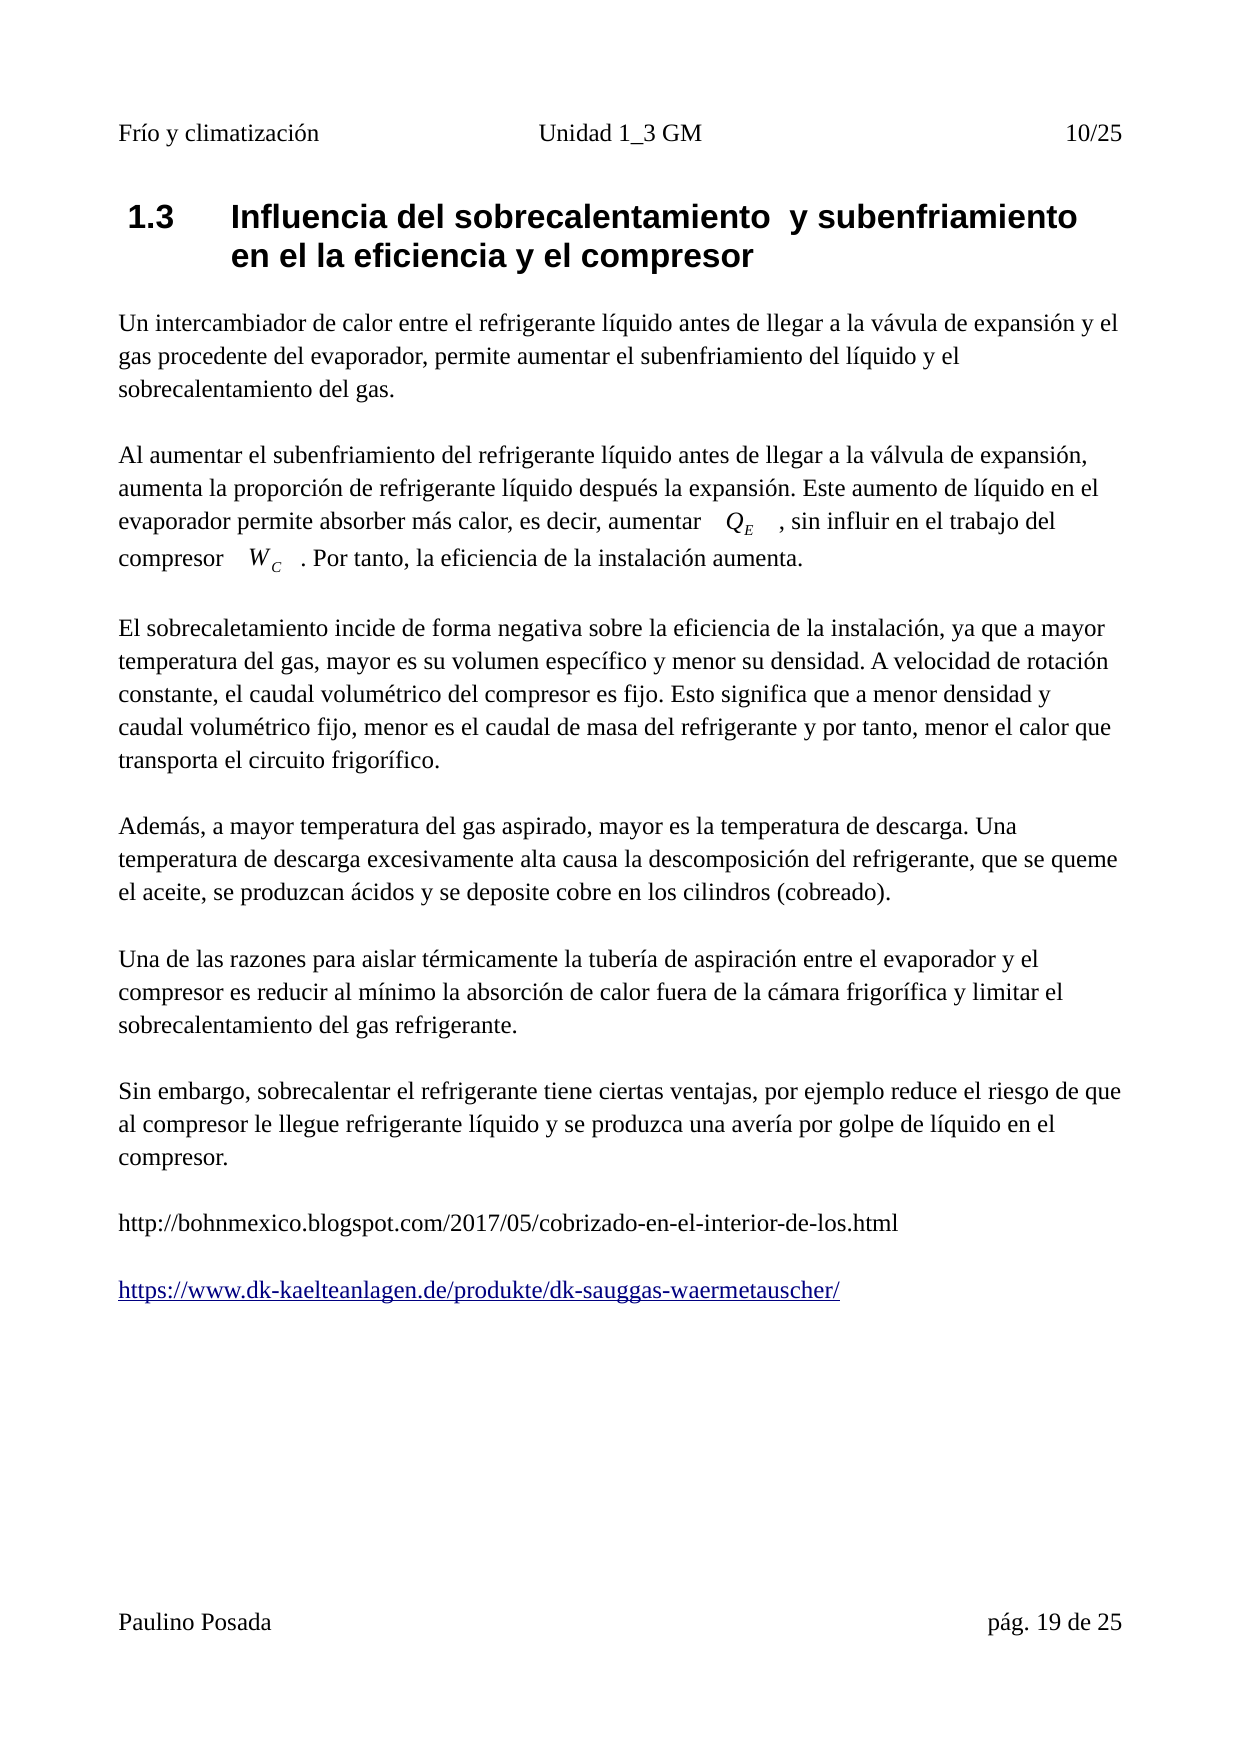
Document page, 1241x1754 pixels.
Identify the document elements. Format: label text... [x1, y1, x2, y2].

text Al aumentar el subenfriamiento del refrigerante líquido antes de llegar a la válvula de expansión, aumenta la proporción de refrigerante líquido después la expansión. Este aumento de líquido en el evaporador permite absorber más calor, es decir, aumentar , sin influir en el trabajo del compresor . Por tanto, la eficiencia de la instalación aumenta. [118, 440, 1122, 575]
text Una de las razones para aislar térmicamente la tubería de aspiración entre el evaporador y el compresor es reducir al mínimo la absorción de calor fuera de la cámara frigorífica y limitar el sobrecalentamiento del gas refrigerante. [118, 944, 1122, 1038]
text https://www.dk-kaelteanlagen.de/produkte/dk-sauggas-waermetauscher/ [118, 1275, 1122, 1304]
text Además, a mayor temperatura del gas aspirado, mayor es la temperatura de descarga. Una temperatura de descarga excesivamente alta causa la descomposición del refrigerante, que se queme el aceite, se produzcan ácidos y se deposite cobre en los cilindros (cobreado). [118, 811, 1122, 906]
text Sin embargo, sobrecalentar el refrigerante tiene ciertas ventajas, por ejemplo reduce el riesgo de que al compresor le llegue refrigerante líquido y se produzca una avería por golpe de líquido en el compresor. [118, 1076, 1122, 1171]
text El sobrecaletamiento incide de forma negativa sobre la eficiencia de la instalación, ya que a mayor temperatura del gas, mayor es su volumen específico y menor su densidad. A velocidad de rotación constante, el caudal volumétrico del compresor es fijo. Esto significa que a menor densidad y caudal volumétrico fijo, menor es el caudal de masa del refrigerante y por tanto, menor el calor que transporta el circuito frigorífico. [118, 613, 1122, 774]
text Un intercambiador de calor entre el refrigerante líquido antes de llegar a la vávula de expansión y el gas procedente del evaporador, permite aumentar el subenfriamiento del líquido y el sobrecalentamiento del gas. [118, 308, 1122, 403]
text http://bohnmexico.blogspot.com/2017/05/cobrizado-en-el-interior-de-los.html [118, 1208, 1122, 1237]
subtitle Influencia del sobrecalentamiento y subenfriamiento en el la eficiencia y el compresor [118, 197, 1122, 274]
